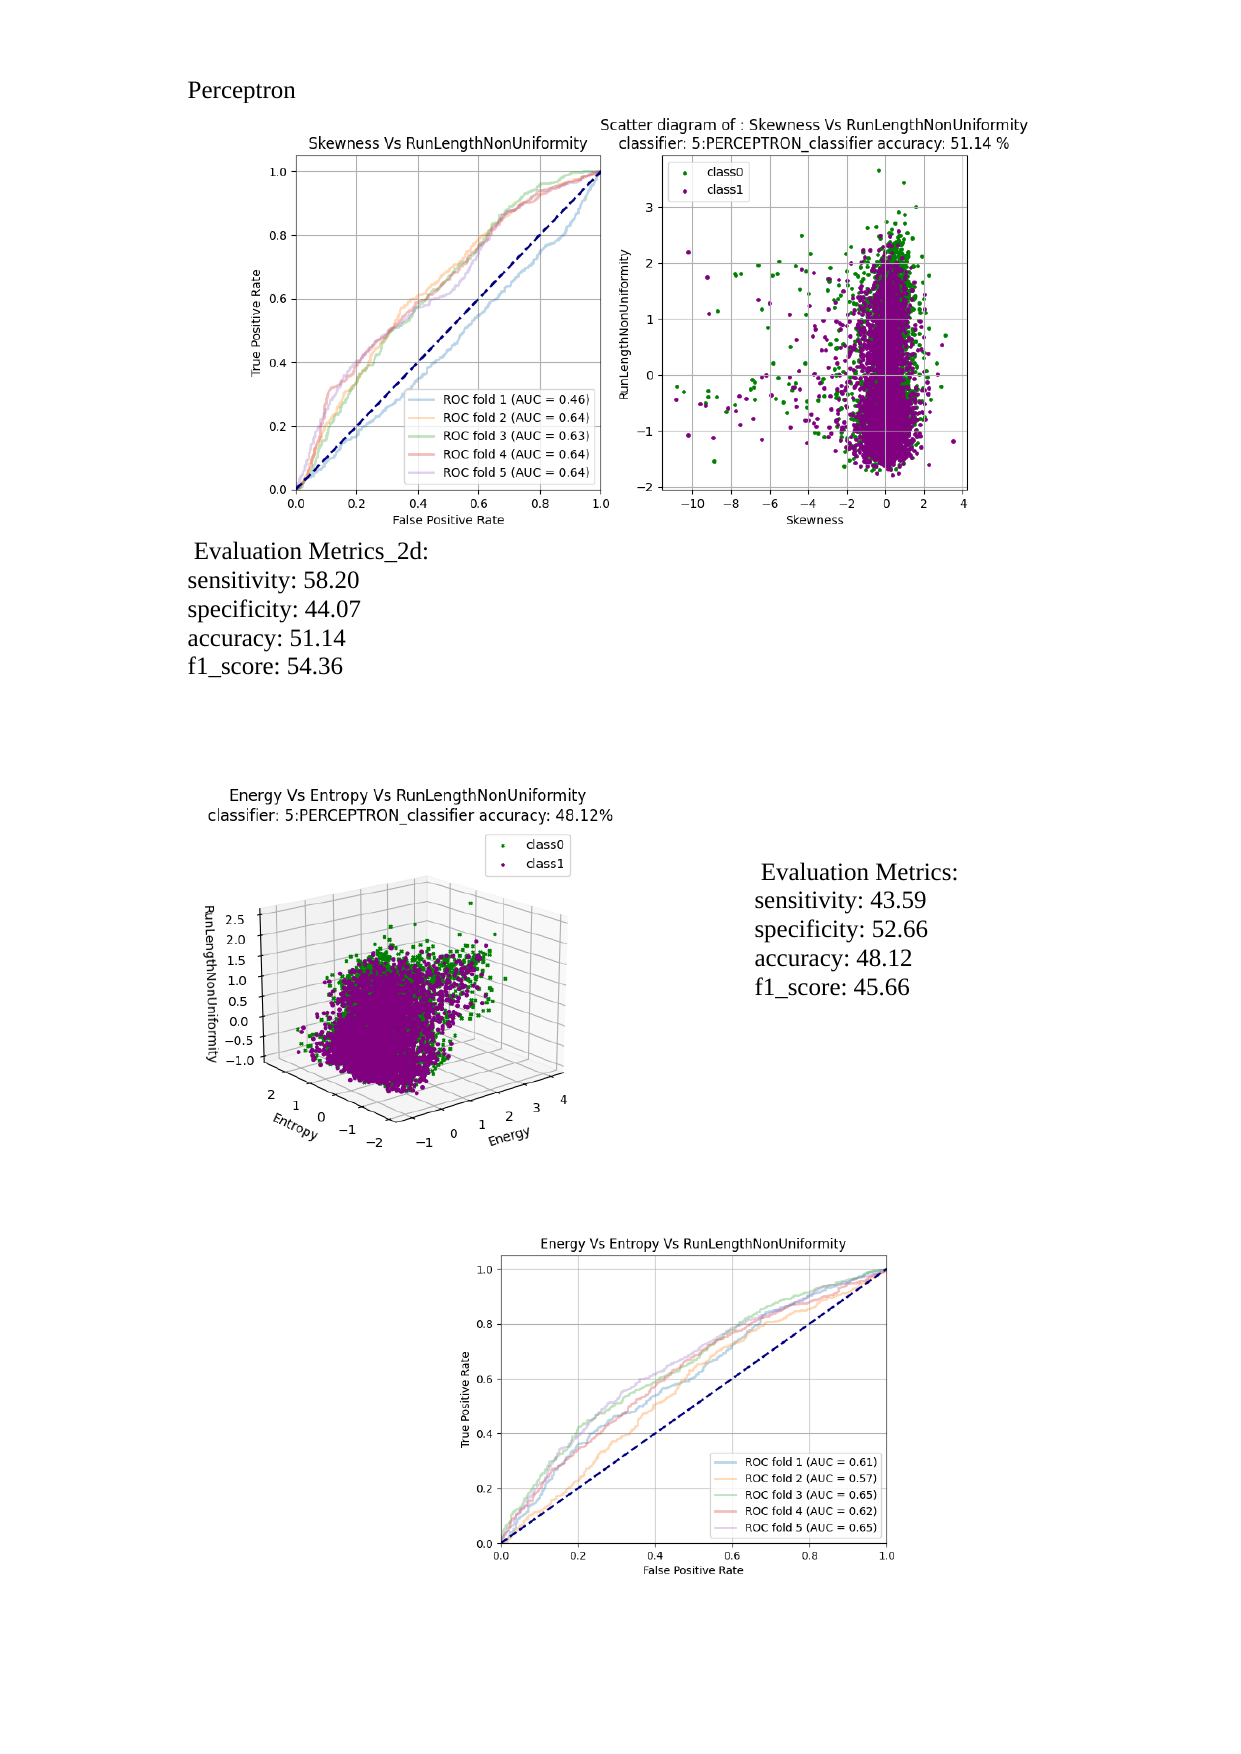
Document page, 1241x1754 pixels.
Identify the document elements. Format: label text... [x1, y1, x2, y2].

text accuracy: 51.14 [187, 623, 1053, 651]
picture [187, 103, 1053, 537]
text sensitivity: 58.20 [187, 565, 1053, 594]
picture [110, 775, 936, 1584]
text f1_score: 54.36 [187, 651, 1053, 680]
text Perceptron [187, 75, 1053, 103]
text specificity: 44.07 [187, 594, 1053, 623]
text Evaluation Metrics_2d: [187, 537, 1053, 565]
